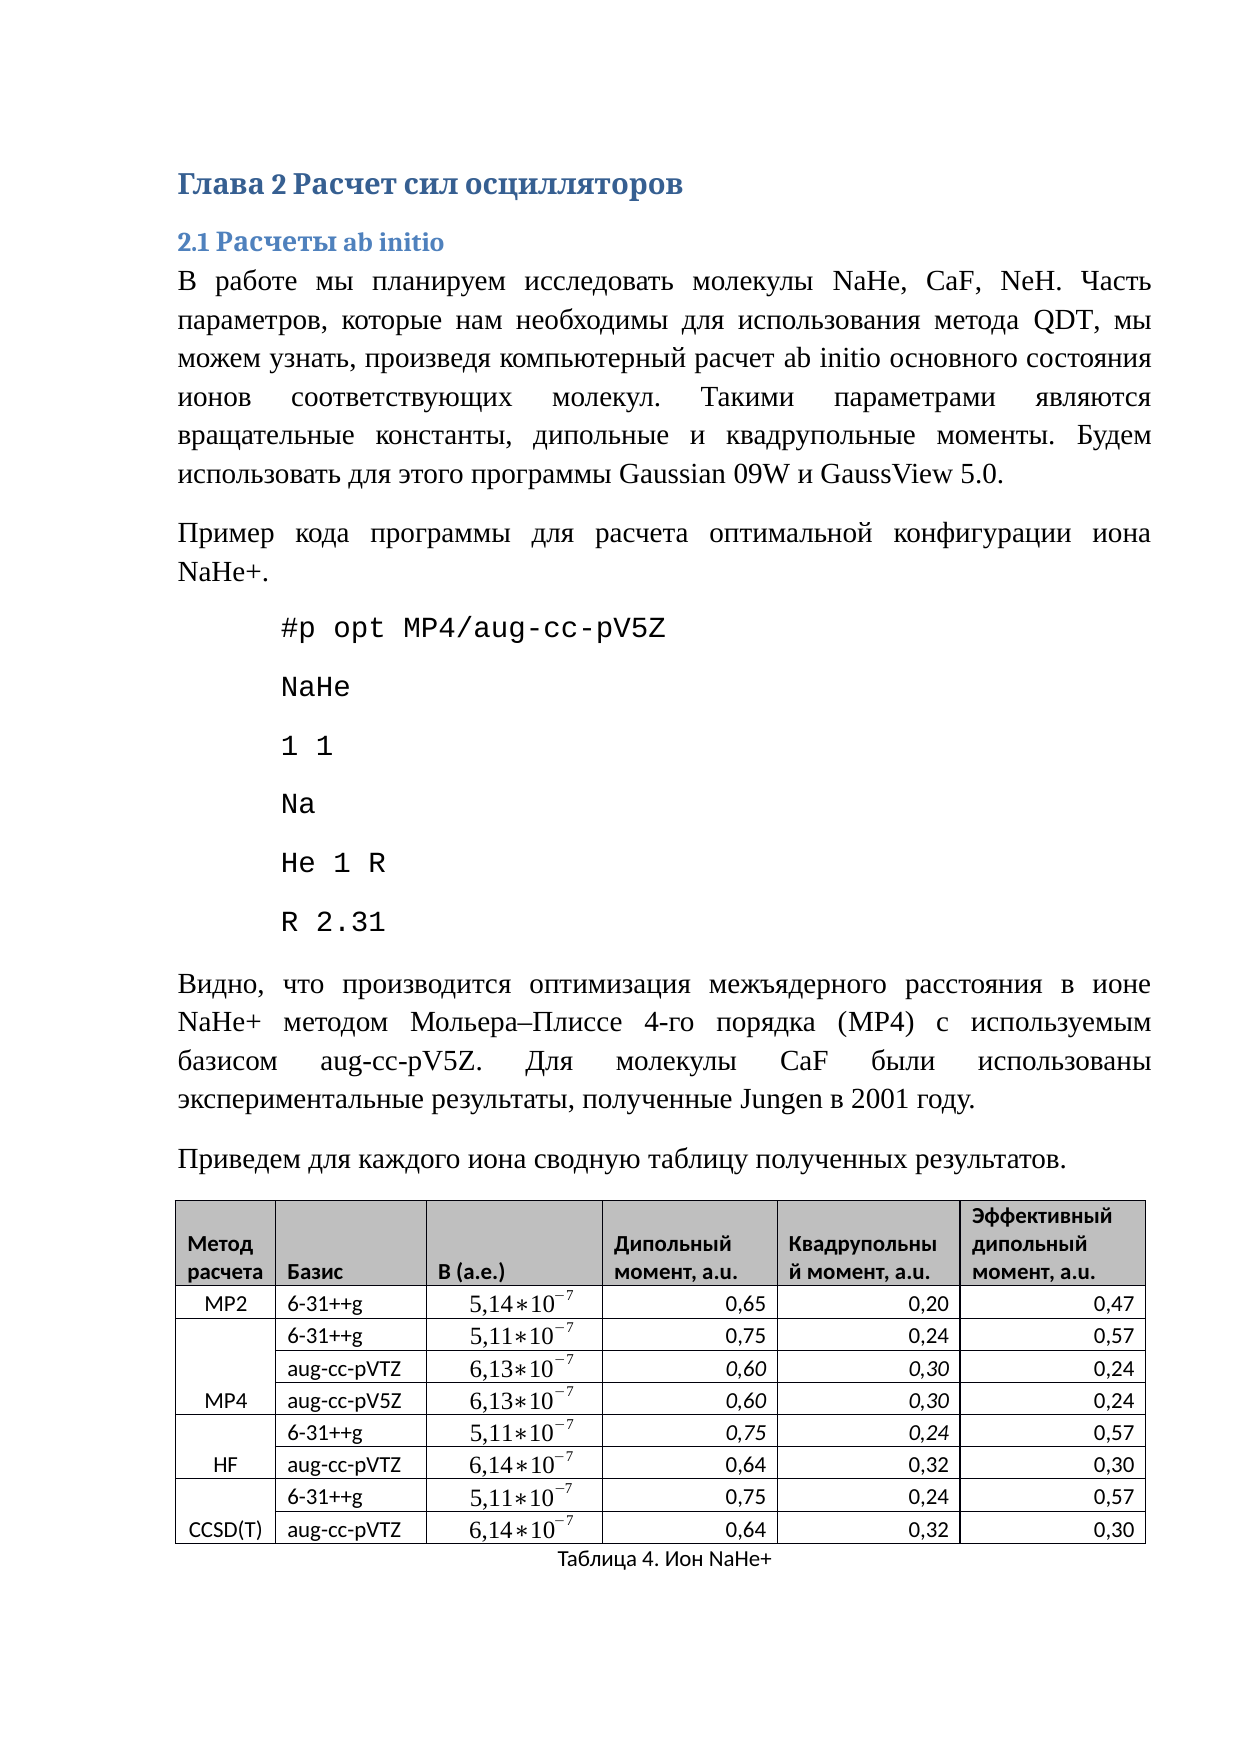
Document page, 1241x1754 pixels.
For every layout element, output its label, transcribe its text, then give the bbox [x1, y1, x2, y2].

table_cell 0,60 [603, 1383, 777, 1414]
text Приведем для каждого иона сводную таблицу полученных результатов. [177, 1141, 1152, 1174]
table_cell [427, 1512, 602, 1543]
table_cell 0,30 [961, 1512, 1145, 1543]
table_cell 0,64 [603, 1447, 777, 1478]
table_cell 0,20 [778, 1286, 959, 1317]
table_cell 0,24 [961, 1351, 1145, 1382]
text В работе мы планируем исследовать молекулы NaHe, CaF, NeH. Часть параметров, которые нам необходимы для использования метода QDT, мы можем узнать, произведя компьютерный расчет ab initio основного состояния ионов соответствующих молекул. Такими параметрами являются вращательные константы, дипольные и квадрупольные моменты. Будем использовать для этого программы Gaussian 09W и GaussView 5.0. [177, 263, 1152, 489]
table_cell MP4 [176, 1319, 275, 1414]
table_cell 0,75 [603, 1319, 777, 1349]
table_cell [427, 1319, 602, 1349]
table_cell 0,57 [961, 1479, 1145, 1511]
table_cell 0,24 [778, 1415, 959, 1446]
table_cell 0,65 [603, 1286, 777, 1317]
table_cell 0,64 [603, 1512, 777, 1543]
table_cell aug-cc-pVTZ [276, 1512, 426, 1543]
table_header Квадрупольный момент, a.u. [778, 1201, 959, 1285]
subtitle 2.1 Расчеты ab initio [177, 227, 1152, 259]
table_cell [427, 1447, 602, 1478]
table_cell CCSD(T) [176, 1479, 275, 1543]
table_cell [427, 1383, 602, 1414]
text #p opt MP4/aug-cc-pV5Z [281, 613, 1152, 646]
table_cell 0,32 [778, 1512, 959, 1543]
table_cell 0,57 [961, 1415, 1145, 1446]
table_cell 6-31++g [276, 1286, 426, 1317]
table_cell MP2 [176, 1286, 275, 1317]
table_cell 6-31++g [276, 1479, 426, 1511]
table_cell 0,75 [603, 1479, 777, 1511]
table_cell 0,30 [961, 1447, 1145, 1478]
table_cell HF [176, 1415, 275, 1478]
table_cell aug-cc-pVTZ [276, 1447, 426, 1478]
table_cell 0,30 [778, 1383, 959, 1414]
text 1 1 [281, 731, 1152, 764]
table_cell aug-cc-pV5Z [276, 1383, 426, 1414]
table_header Метод расчета [176, 1201, 275, 1285]
table_cell [427, 1351, 602, 1382]
table_header B (а.е.) [427, 1201, 602, 1285]
table_header Базис [276, 1201, 426, 1285]
table_header Дипольный момент, a.u. [603, 1201, 777, 1285]
table_cell 0,57 [961, 1319, 1145, 1349]
table_cell 0,24 [961, 1383, 1145, 1414]
text Таблица 4. Ион NaHe+ [177, 1544, 1152, 1572]
table_cell 0,24 [778, 1319, 959, 1349]
table_cell aug-cc-pVTZ [276, 1351, 426, 1382]
text R 2.31 [281, 907, 1152, 940]
text NaHe [281, 672, 1152, 705]
table_cell 0,47 [961, 1286, 1145, 1317]
table_cell 0,32 [778, 1447, 959, 1478]
text Видно, что производится оптимизация межъядерного расстояния в ионе NaHe+ методом Мольера–Плиссе 4-го порядка (MP4) с используемым базисом aug-cc-pV5Z. Для молекулы CaF были использованы экспериментальные результаты, полученные Jungen в 2001 году. [177, 966, 1152, 1115]
table_cell 6-31++g [276, 1415, 426, 1446]
subtitle Глава 2 Расчет сил осцилляторов [177, 168, 1152, 202]
text Пример кода программы для расчета оптимальной конфигурации иона NaHe+. [177, 515, 1152, 587]
table_cell 0,30 [778, 1351, 959, 1382]
table_cell 0,75 [603, 1415, 777, 1446]
table_cell [427, 1286, 602, 1317]
table_cell [427, 1479, 602, 1511]
table_header Эффективный дипольный момент, a.u. [961, 1201, 1145, 1285]
table_cell 0,24 [778, 1479, 959, 1511]
table_cell [427, 1415, 602, 1446]
table_cell 6-31++g [276, 1319, 426, 1349]
table_cell 0,60 [603, 1351, 777, 1382]
text He 1 R [281, 848, 1152, 881]
text Na [281, 789, 1152, 822]
